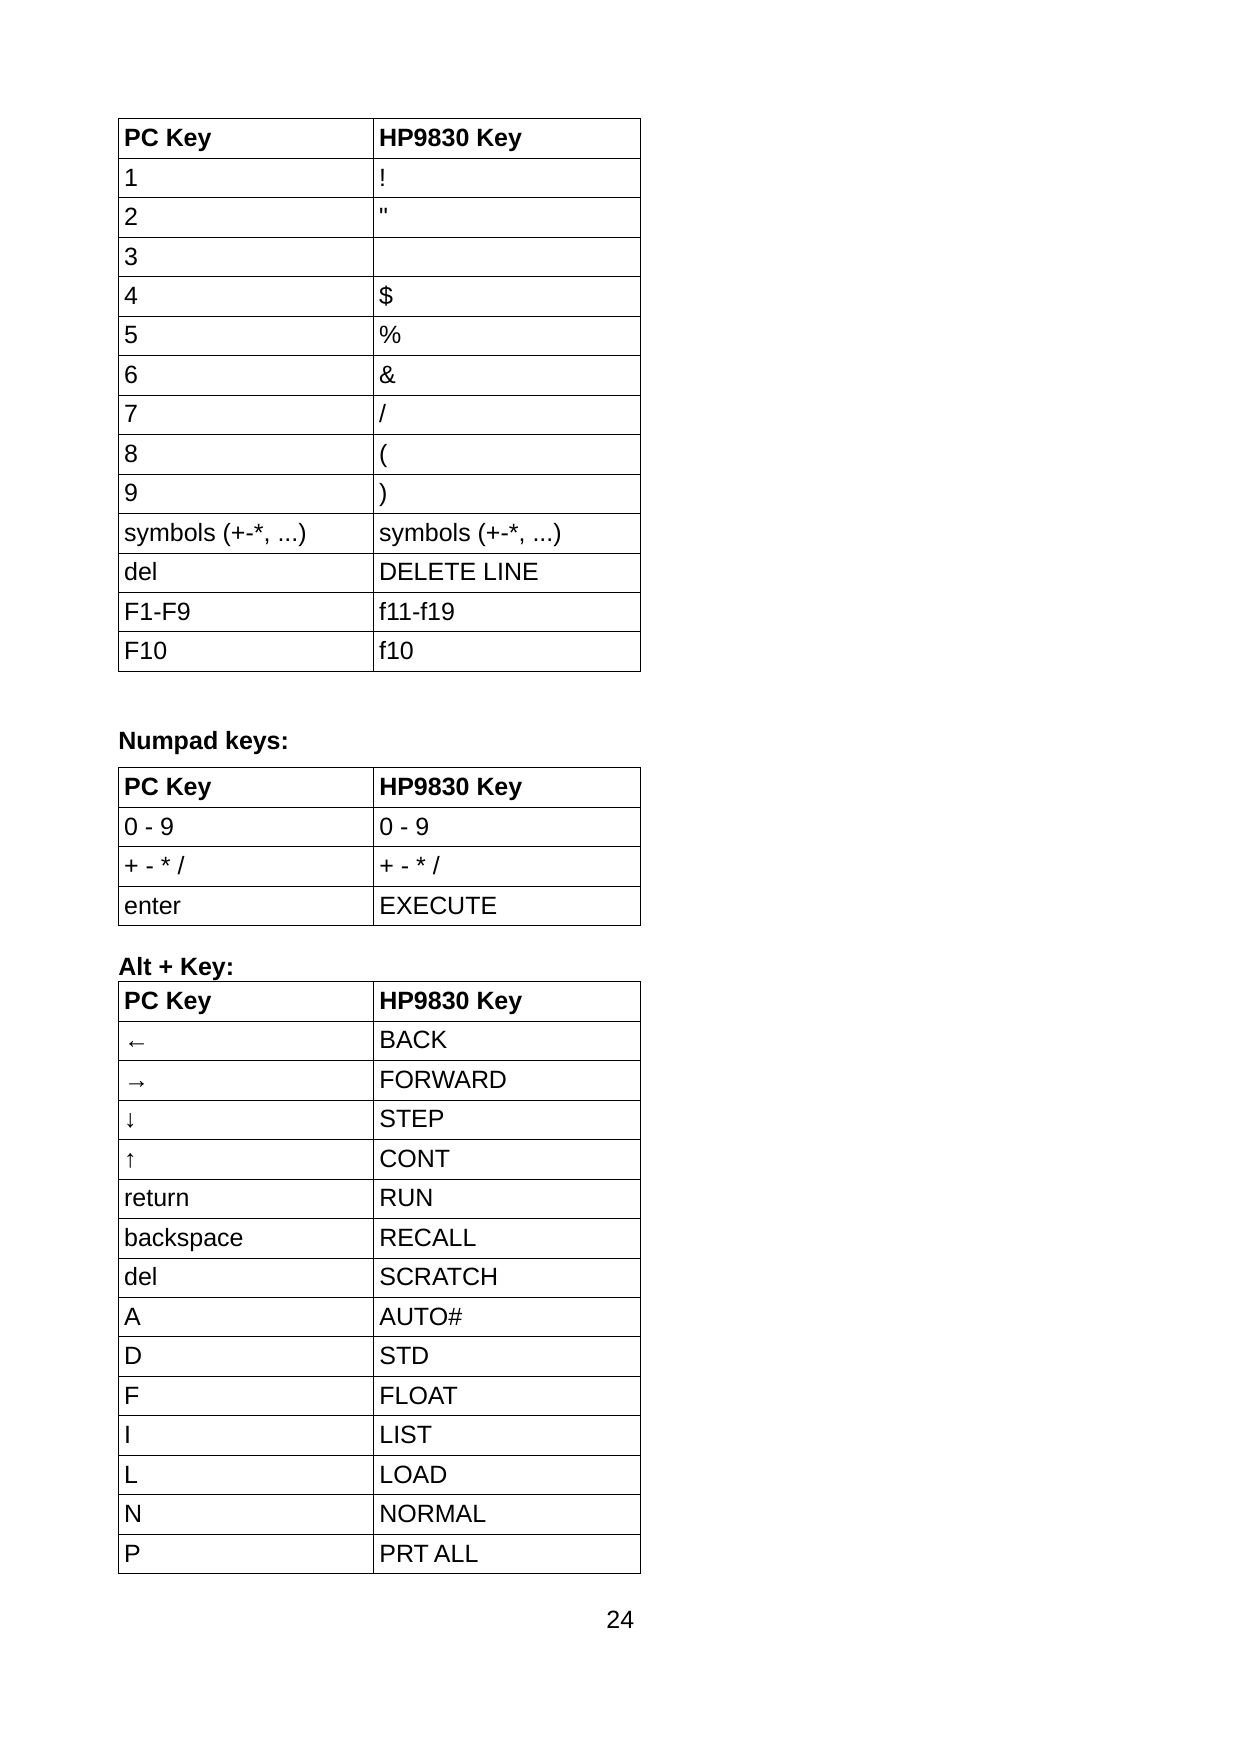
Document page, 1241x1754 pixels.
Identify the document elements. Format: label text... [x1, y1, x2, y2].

table_cell F1-F9 [119, 593, 373, 631]
text Alt + Key: [118, 953, 1122, 981]
table_cell RUN [374, 1180, 640, 1218]
table_cell RECALL [374, 1219, 640, 1257]
table_cell $ [374, 277, 640, 316]
table_cell 9 [119, 475, 373, 513]
table_cell → [119, 1061, 373, 1099]
table_cell % [374, 317, 640, 355]
table_cell NORMAL [374, 1495, 640, 1534]
table_cell 3 [119, 238, 373, 276]
table_cell ↓ [119, 1101, 373, 1139]
table_cell N [119, 1495, 373, 1534]
table_cell 6 [119, 356, 373, 394]
table_cell A [119, 1298, 373, 1336]
table_cell + - * / [374, 847, 640, 886]
table_cell F [119, 1377, 373, 1415]
table_cell " [374, 198, 640, 237]
table_cell 4 [119, 277, 373, 316]
table_cell backspace [119, 1219, 373, 1257]
table_cell [374, 238, 640, 276]
table_cell & [374, 356, 640, 394]
table_cell f11-f19 [374, 593, 640, 631]
table_cell FORWARD [374, 1061, 640, 1099]
table_header HP9830 Key [374, 982, 640, 1021]
table_cell 7 [119, 396, 373, 434]
table_cell SCRATCH [374, 1259, 640, 1297]
table_cell ) [374, 475, 640, 513]
table_cell 8 [119, 435, 373, 473]
table_header PC Key [119, 119, 373, 158]
table_cell EXECUTE [374, 887, 640, 925]
table_cell del [119, 1259, 373, 1297]
table_cell enter [119, 887, 373, 925]
table_cell FLOAT [374, 1377, 640, 1415]
table_cell L [119, 1456, 373, 1494]
table_cell ↑ [119, 1140, 373, 1178]
table_cell 0 - 9 [119, 808, 373, 846]
table_cell del [119, 554, 373, 592]
table_cell f10 [374, 632, 640, 671]
table_cell CONT [374, 1140, 640, 1178]
table_cell ! [374, 159, 640, 197]
table_cell BACK [374, 1022, 640, 1060]
table_cell symbols (+-*, ...) [374, 514, 640, 552]
table_header PC Key [119, 982, 373, 1021]
table_header HP9830 Key [374, 119, 640, 158]
table_cell 1 [119, 159, 373, 197]
table_cell return [119, 1180, 373, 1218]
table_cell symbols (+-*, ...) [119, 514, 373, 552]
text Numpad keys: [118, 727, 1122, 755]
table_header PC Key [119, 768, 373, 807]
table_cell 0 - 9 [374, 808, 640, 846]
table_cell STEP [374, 1101, 640, 1139]
table_cell I [119, 1416, 373, 1455]
table_cell DELETE LINE [374, 554, 640, 592]
table_cell 5 [119, 317, 373, 355]
table_cell 2 [119, 198, 373, 237]
table_header HP9830 Key [374, 768, 640, 807]
table_cell / [374, 396, 640, 434]
table_cell F10 [119, 632, 373, 671]
table_cell LOAD [374, 1456, 640, 1494]
table_cell ( [374, 435, 640, 473]
table_cell ← [119, 1022, 373, 1060]
table_cell + - * / [119, 847, 373, 886]
table_cell AUTO# [374, 1298, 640, 1336]
table_cell PRT ALL [374, 1535, 640, 1573]
table_cell STD [374, 1337, 640, 1376]
table_cell P [119, 1535, 373, 1573]
table_cell LIST [374, 1416, 640, 1455]
table_cell D [119, 1337, 373, 1376]
